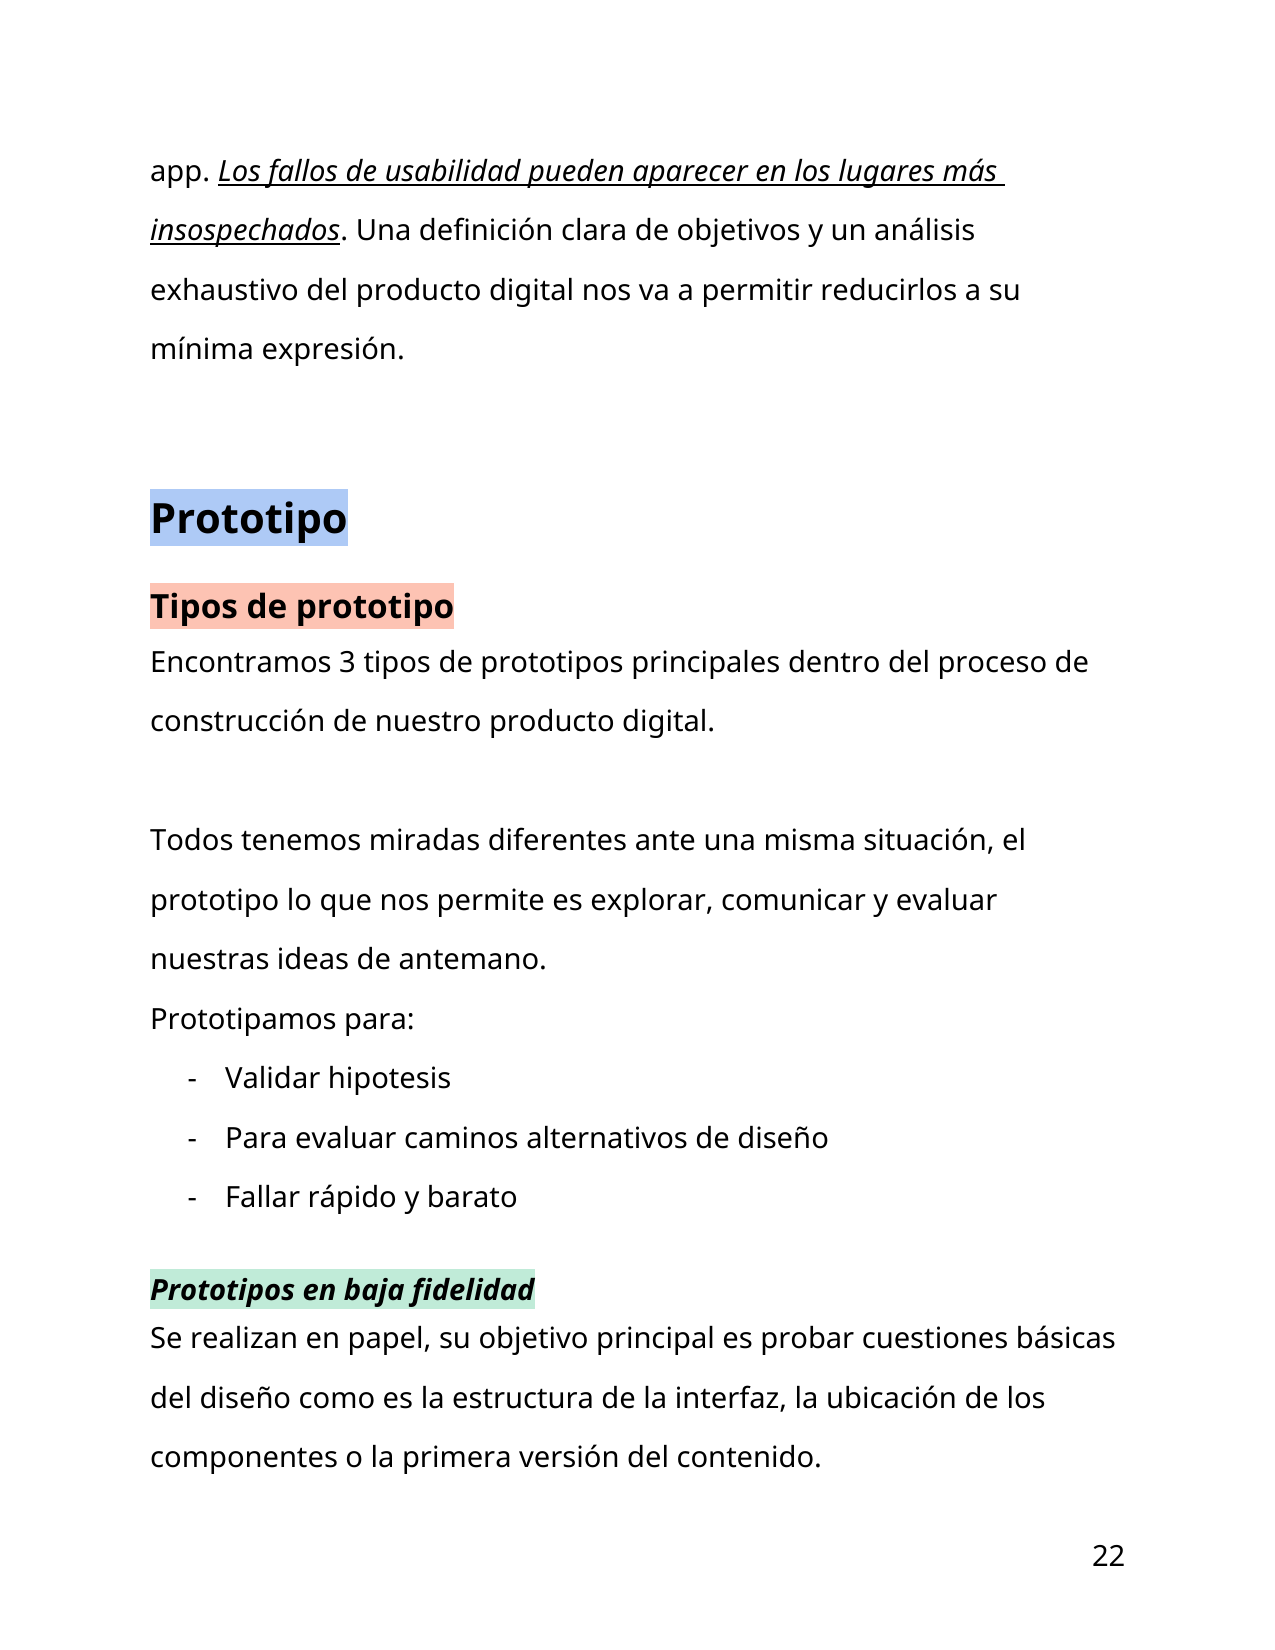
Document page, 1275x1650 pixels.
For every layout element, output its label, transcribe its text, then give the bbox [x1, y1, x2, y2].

text Encontramos 3 tipos de prototipos principales dentro del proceso de construcción de nuestro producto digital. [150, 641, 1125, 740]
subtitle Prototipos en baja fidelidad [535, 1269, 1125, 1309]
text Se realizan en papel, su objetivo principal es probar cuestiones básicas del diseño como es la estructura de la interfaz, la ubicación de los componentes o la primera versión del contenido. [150, 1317, 1125, 1476]
list Validar hipotesis [187, 1058, 1125, 1097]
subtitle Prototipo [348, 489, 1125, 546]
text Prototipamos para: [150, 998, 1125, 1038]
text Todos tenemos miradas diferentes ante una misma situación, el prototipo lo que nos permite es explorar, comunicar y evaluar nuestras ideas de antemano. [150, 820, 1125, 978]
list Para evaluar caminos alternativos de diseño [187, 1117, 1125, 1157]
list Fallar rápido y barato [187, 1177, 1125, 1216]
text app. Los fallos de usabilidad pueden aparecer en los lugares más insospechados. Una definición clara de objetivos y un análisis exhaustivo del producto digital nos va a permitir reducirlos a su mínima expresión. [150, 150, 1125, 368]
subtitle Tipos de prototipo [454, 583, 1125, 629]
